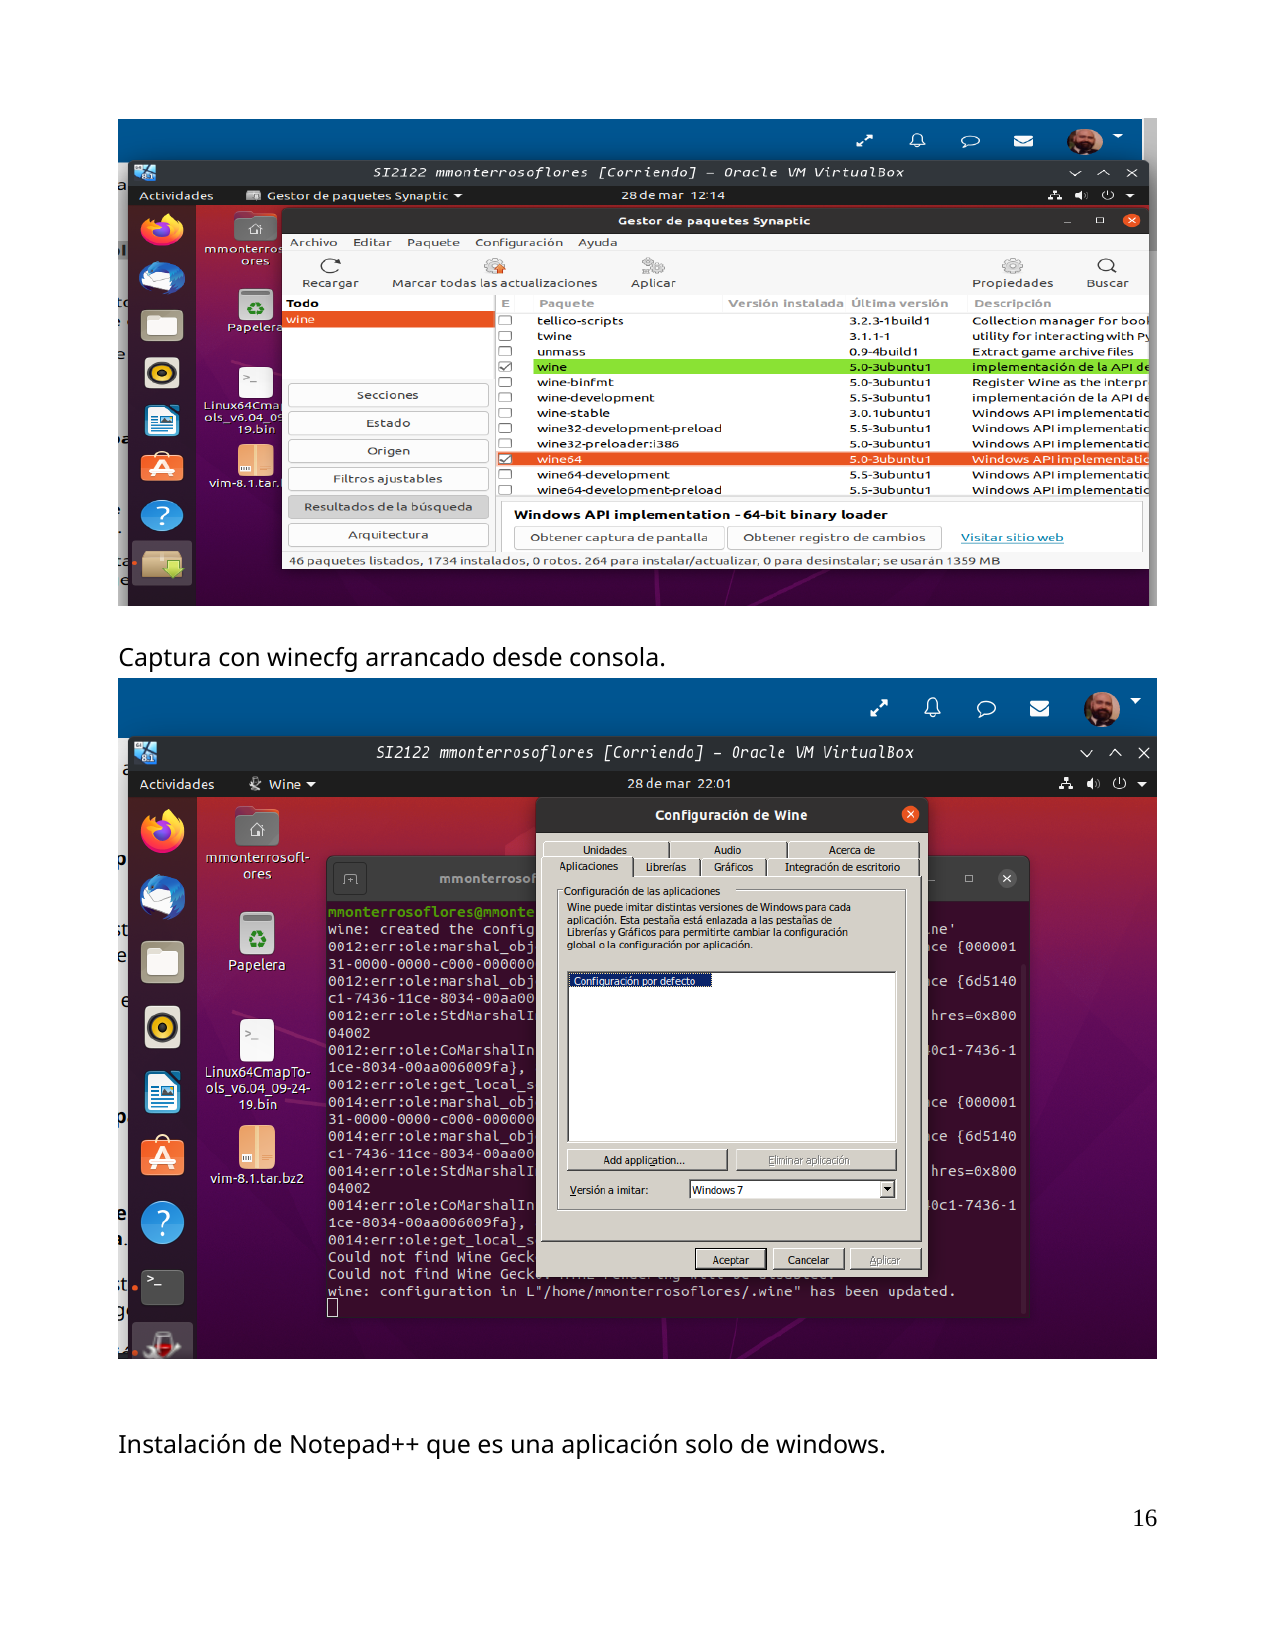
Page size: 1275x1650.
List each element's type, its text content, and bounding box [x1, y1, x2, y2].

picture [118, 118, 1157, 606]
text Captura con winecfg arrancado desde consola. [118, 640, 1157, 674]
table_header [118, 1359, 1157, 1393]
picture [118, 674, 1157, 1359]
table_header [118, 606, 1157, 640]
text Instalación de Notepad++ que es una aplicación solo de windows. [118, 1427, 1157, 1461]
